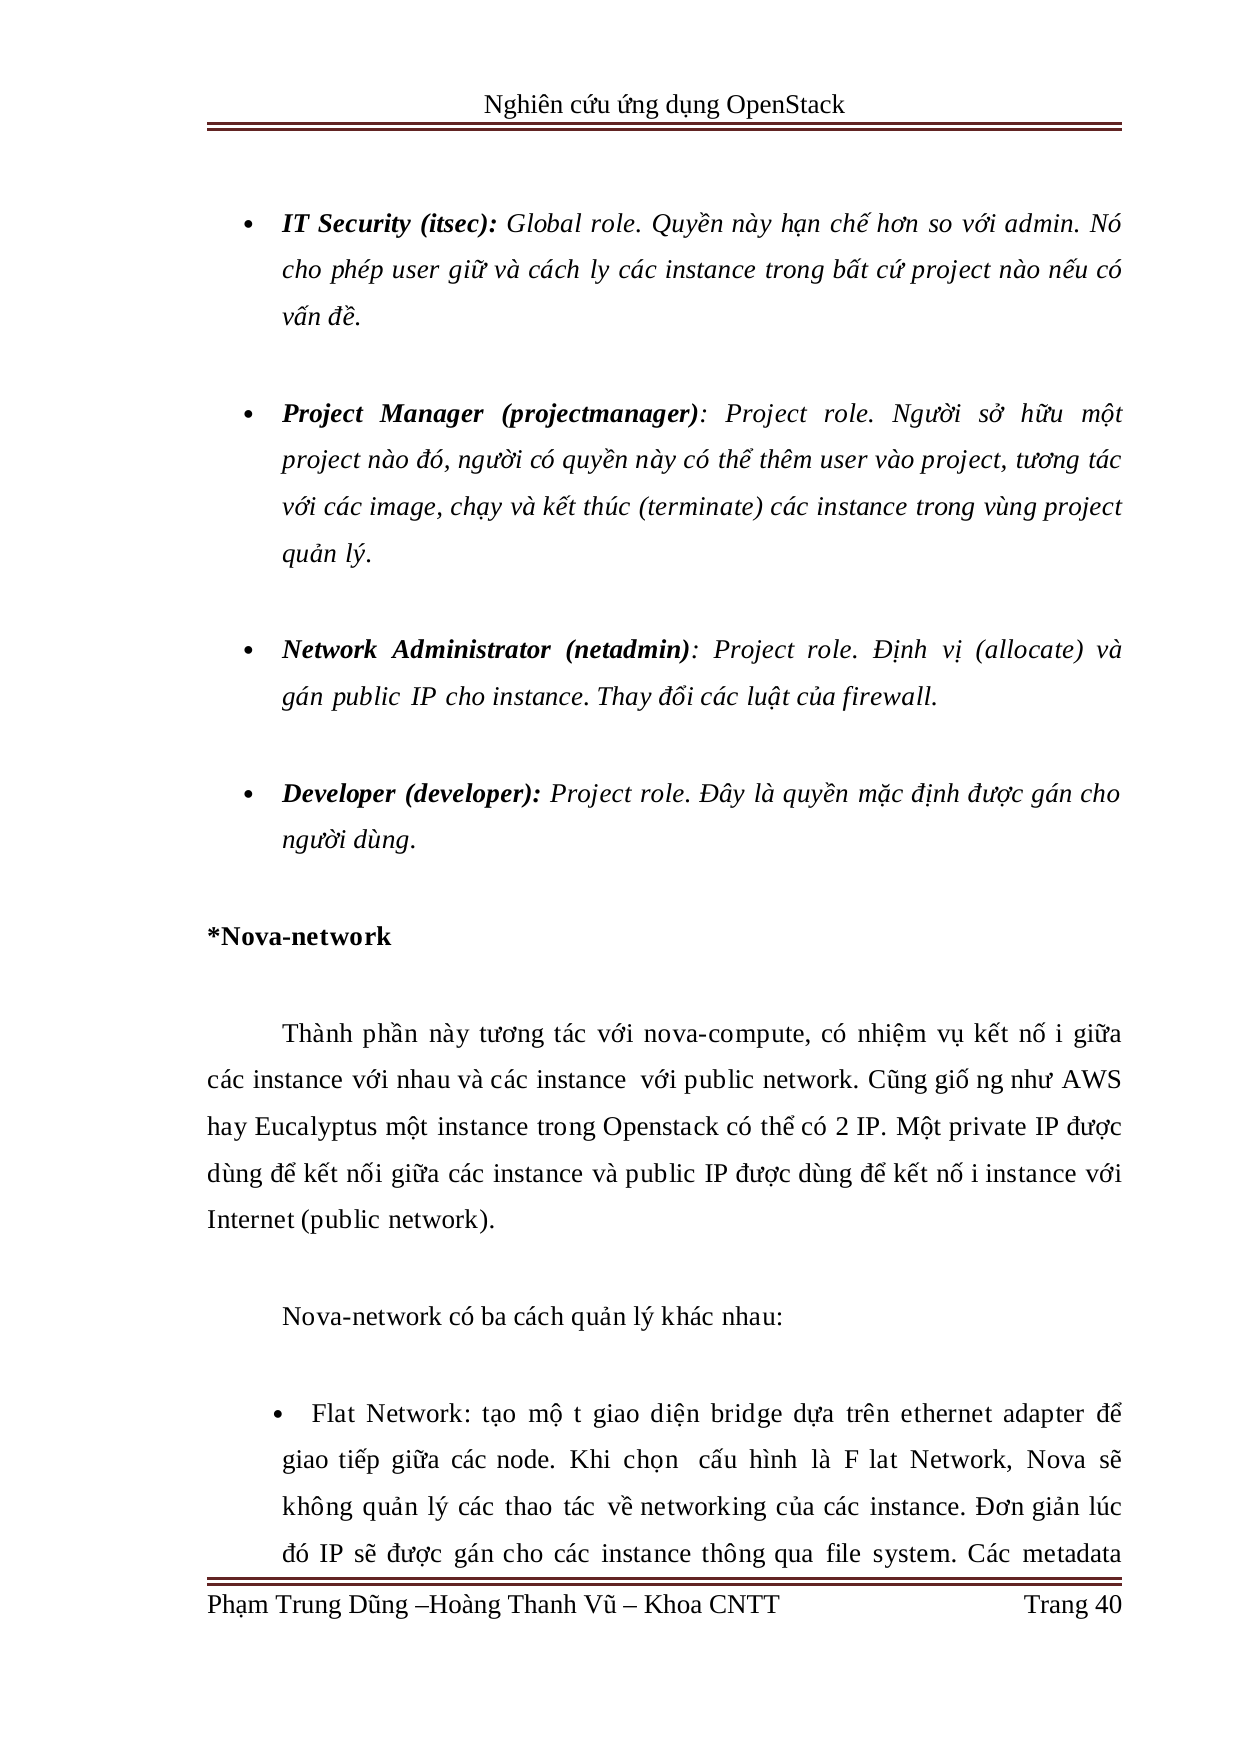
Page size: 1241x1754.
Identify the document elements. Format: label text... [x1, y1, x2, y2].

list Developer (developer): Project role. Đây là quyền mặc định được gán cho người dùng. [244, 777, 1122, 854]
text *Nova-network [207, 920, 1122, 951]
text Nova-network có ba cách quản lý khác nhau: [207, 1300, 1122, 1331]
text Thành phần này tương tác với nova-compute, có nhiệm vụ kết nố i giữa các instance với nhau và các instance với public network. Cũng giố ng như AWS hay Eucalyptus một instance trong Openstack có thể có 2 IP. Một private IP được dùng để kết nối giữa các instance và public IP được dùng để kết nố i instance với Internet (public network). [207, 1017, 1122, 1234]
list Project Manager (projectmanager): Project role. Người sở hữu một project nào đó, người có quyền này có thể thêm user vào project, tương tác với các image, chạy và kết thúc (terminate) các instance trong vùng project quản lý. [244, 397, 1122, 568]
list Flat Network: tạo mộ t giao diện bridge dựa trên ethernet adapter để giao tiếp giữa các node. Khi chọn cấu hình là F lat Network, Nova sẽ không quản lý các thao tác về networking của các instance. Đơn giản lúc đó IP sẽ được gán cho các instance thông qua file system. Các metadata [244, 1397, 1122, 1568]
list IT Security (itsec): Global role. Quyền này hạn chế hơn so với admin. Nó cho phép user giữ và cách ly các instance trong bất cứ project nào nếu có vấn đề. [244, 207, 1122, 331]
list Network Administrator (netadmin): Project role. Định vị (allocate) và gán public IP cho instance. Thay đổi các luật của firewall. [244, 633, 1122, 711]
